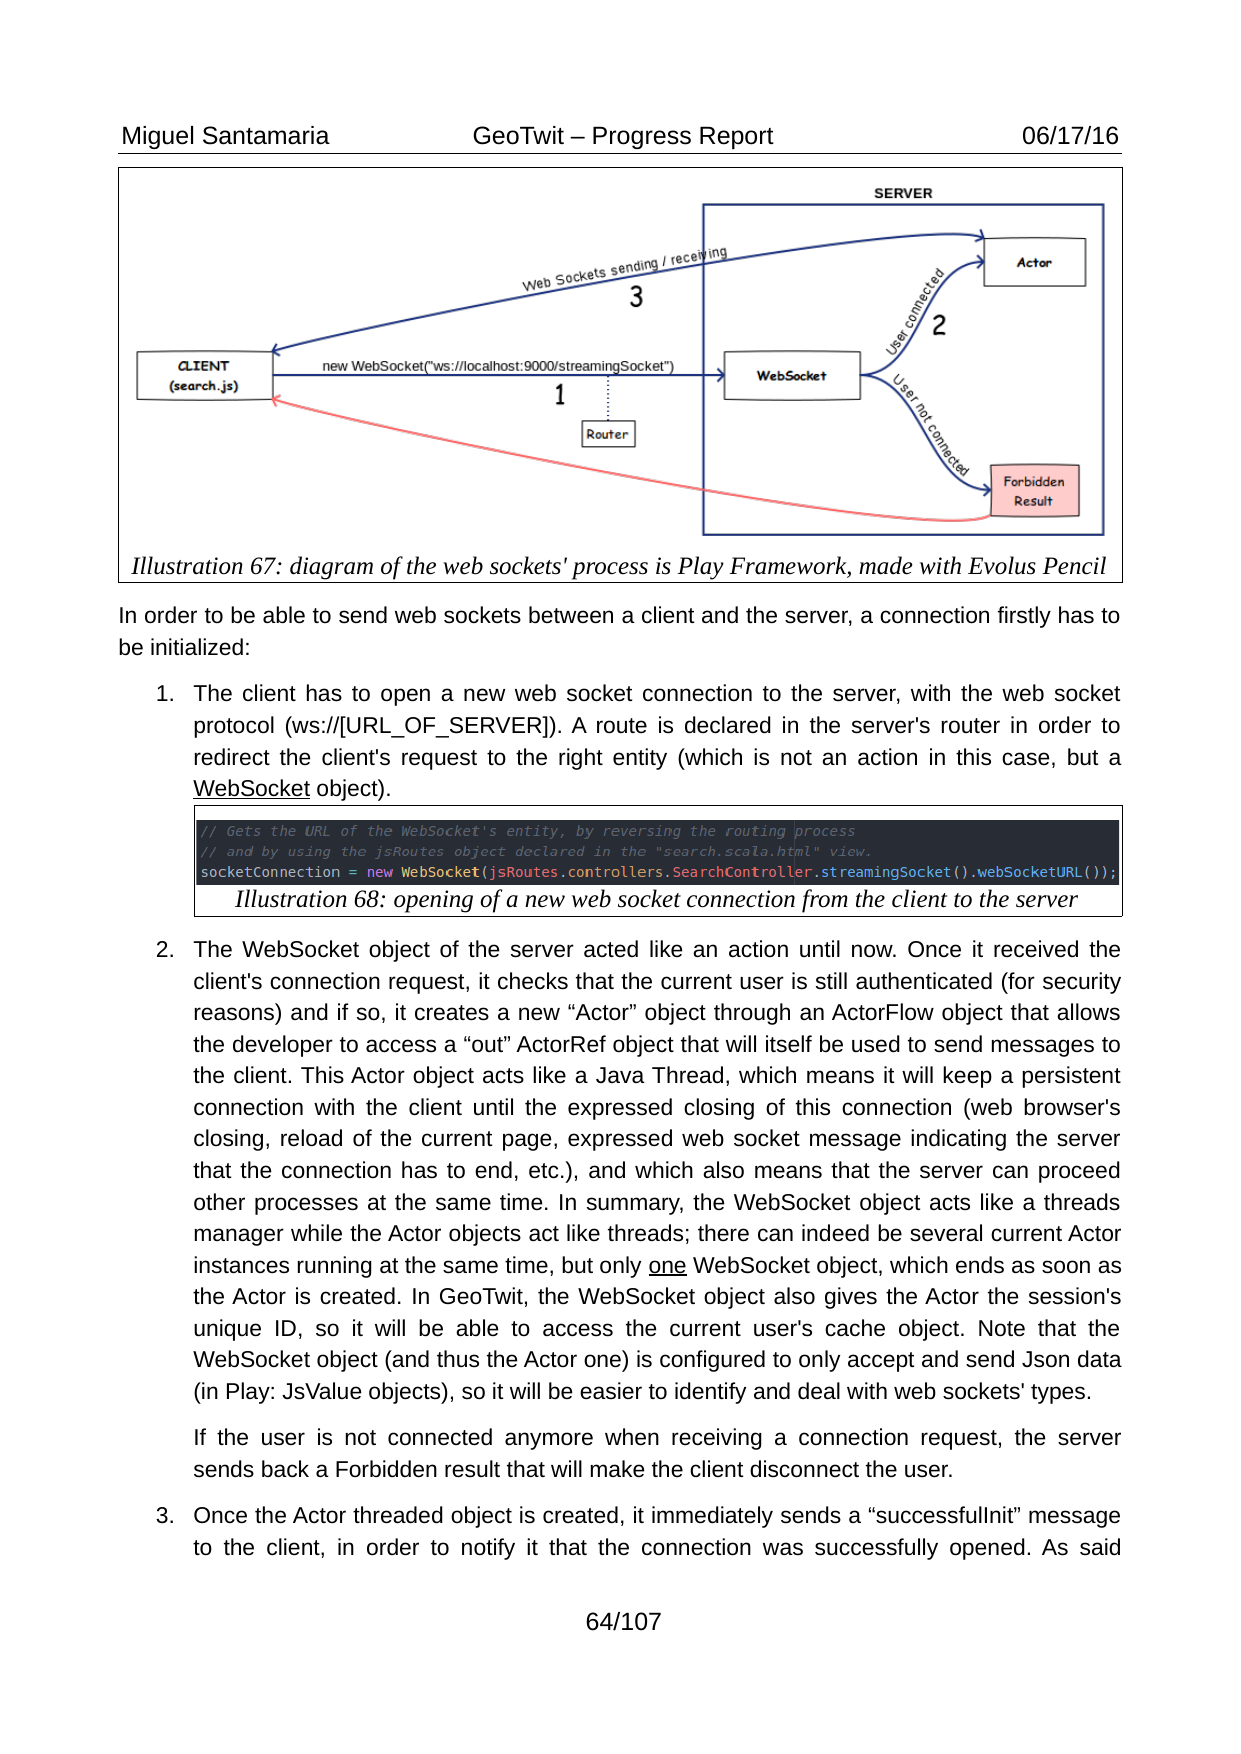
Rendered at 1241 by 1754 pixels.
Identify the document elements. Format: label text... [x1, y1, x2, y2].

list The WebSocket object of the server acted like an action until now. Once it received the client's connection request, it checks that the current user is still authenticated (for security reasons) and if so, it creates a new “Actor” object through an ActorFlow object that allows the developer to access a “out” ActorRef object that will itself be used to send messages to the client. This Actor object acts like a Java Thread, which means it will keep a persistent connection with the client until the expressed closing of this connection (web browser's closing, reload of the current page, expressed web socket message indicating the server that the connection has to end, etc.), and which also means that the server can proceed other processes at the same time. In summary, the WebSocket object acts like a threads manager while the Actor objects act like threads; there can indeed be several current Actor instances running at the same time, but only one WebSocket object, which ends as soon as the Actor is created. In GeoTwit, the WebSocket object also gives the Actor the session's unique ID, so it will be able to access the current user's cache object. Note that the WebSocket object (and thus the Actor one) is configured to only accept and send Json data (in Play: JsValue objects), so it will be easier to identify and deal with web sockets' types. [156, 806, 1122, 1404]
list Illustration 68: opening of a new web socket connection from the client to the server [196, 885, 1119, 913]
text In order to be able to send web sockets between a client and the server, a connection firstly has to be initialized: [118, 583, 1122, 660]
picture [121, 169, 1119, 551]
text Illustration 67: diagram of the web sockets' process is Play Framework, made with Evolus Pencil [121, 551, 1119, 579]
list Once the Actor threaded object is created, it immediately sends a “successfulInit” message to the client, in order to notify it that the connection was successfully opened. As said [156, 1502, 1122, 1560]
text [119, 168, 1122, 582]
list The client has to open a new web socket connection to the server, with the web socket protocol (ws://[URL_OF_SERVER]). A route is declared in the server's router in order to redirect the client's request to the right entity (which is not an action in this case, but a WebSocket object). [156, 680, 1122, 801]
picture [196, 820, 1120, 885]
list If the user is not connected anymore when receiving a connection request, the server sends back a Forbidden result that will make the client disconnect the user. [156, 1424, 1122, 1482]
